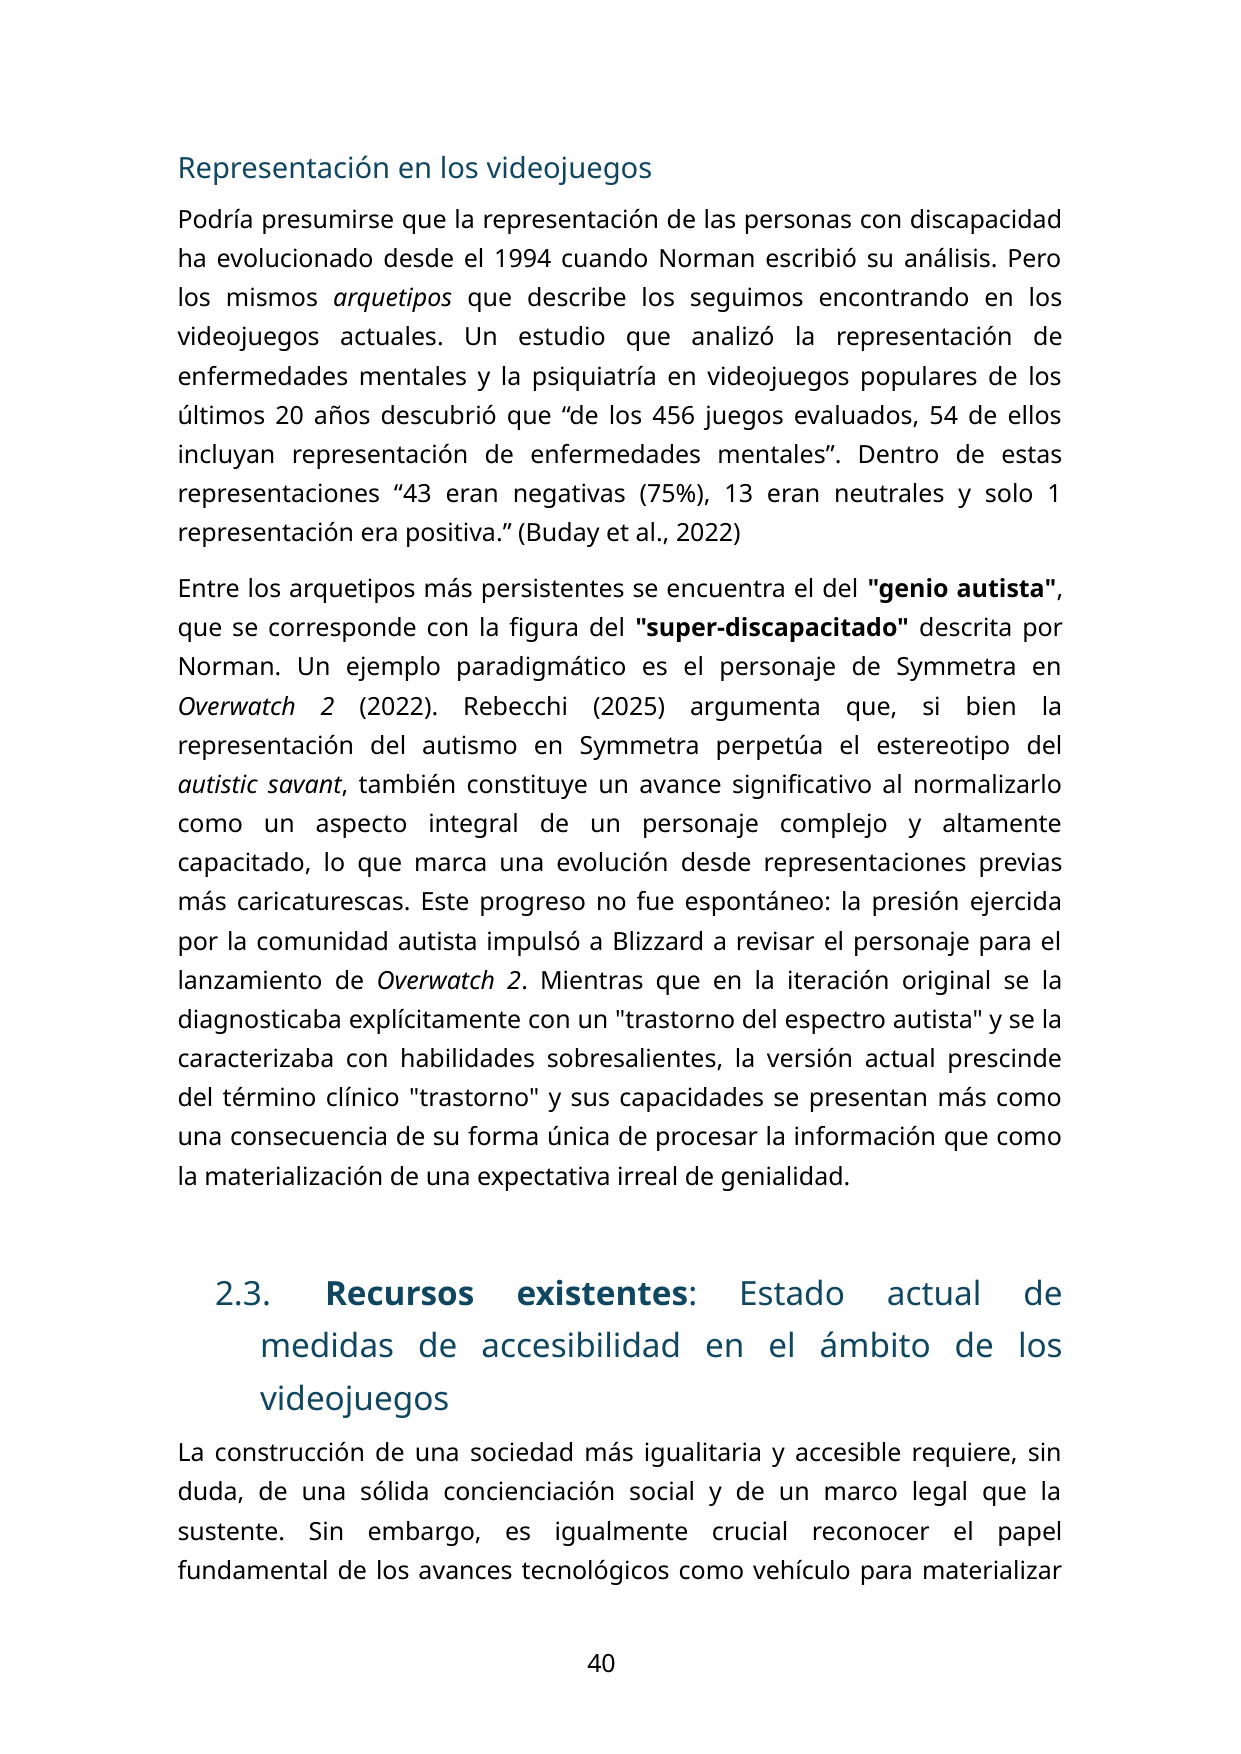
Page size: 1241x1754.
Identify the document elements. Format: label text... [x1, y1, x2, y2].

text La construcción de una sociedad más igualitaria y accesible requiere, sin duda, de una sólida concienciación social y de un marco legal que la sustente. Sin embargo, es igualmente crucial reconocer el papel fundamental de los avances tecnológicos como vehículo para materializar [177, 1435, 1063, 1586]
text Entre los arquetipos más persistentes se encuentra el del "genio autista", que se corresponde con la figura del "super-discapacitado" descrita por Norman. Un ejemplo paradigmático es el personaje de Symmetra en Overwatch 2 (2022). Rebecchi (2025) argumenta que, si bien la representación del autismo en Symmetra perpetúa el estereotipo del autistic savant, también constituye un avance significativo al normalizarlo como un aspecto integral de un personaje complejo y altamente capacitado, lo que marca una evolución desde representaciones previas más caricaturescas. Este progreso no fue espontáneo: la presión ejercida por la comunidad autista impulsó a Blizzard a revisar el personaje para el lanzamiento de Overwatch 2. Mientras que en la iteración original se la diagnosticaba explícitamente con un "trastorno del espectro autista" y se la caracterizaba con habilidades sobresalientes, la versión actual prescinde del término clínico "trastorno" y sus capacidades se presentan más como una consecuencia de su forma única de procesar la información que como la materialización de una expectativa irreal de genialidad. [177, 571, 1063, 1192]
subtitle Representación en los videojuegos [177, 148, 1063, 187]
text Podría presumirse que la representación de las personas con discapacidad ha evolucionado desde el 1994 cuando Norman escribió su análisis. Pero los mismos arquetipos que describe los seguimos encontrando en los videojuegos actuales. Un estudio que analizó la representación de enfermedades mentales y la psiquiatría en videojuegos populares de los últimos 20 años descubrió que “de los 456 juegos evaluados, 54 de ellos incluyan representación de enfermedades mentales”. Dentro de estas representaciones “43 eran negativas (75%), 13 eran neutrales y solo 1 representación era positiva.” (Buday et al., 2022) [177, 202, 1063, 549]
subtitle Recursos existentes: Estado actual de medidas de accesibilidad en el ámbito de los videojuegos [215, 1270, 1063, 1420]
